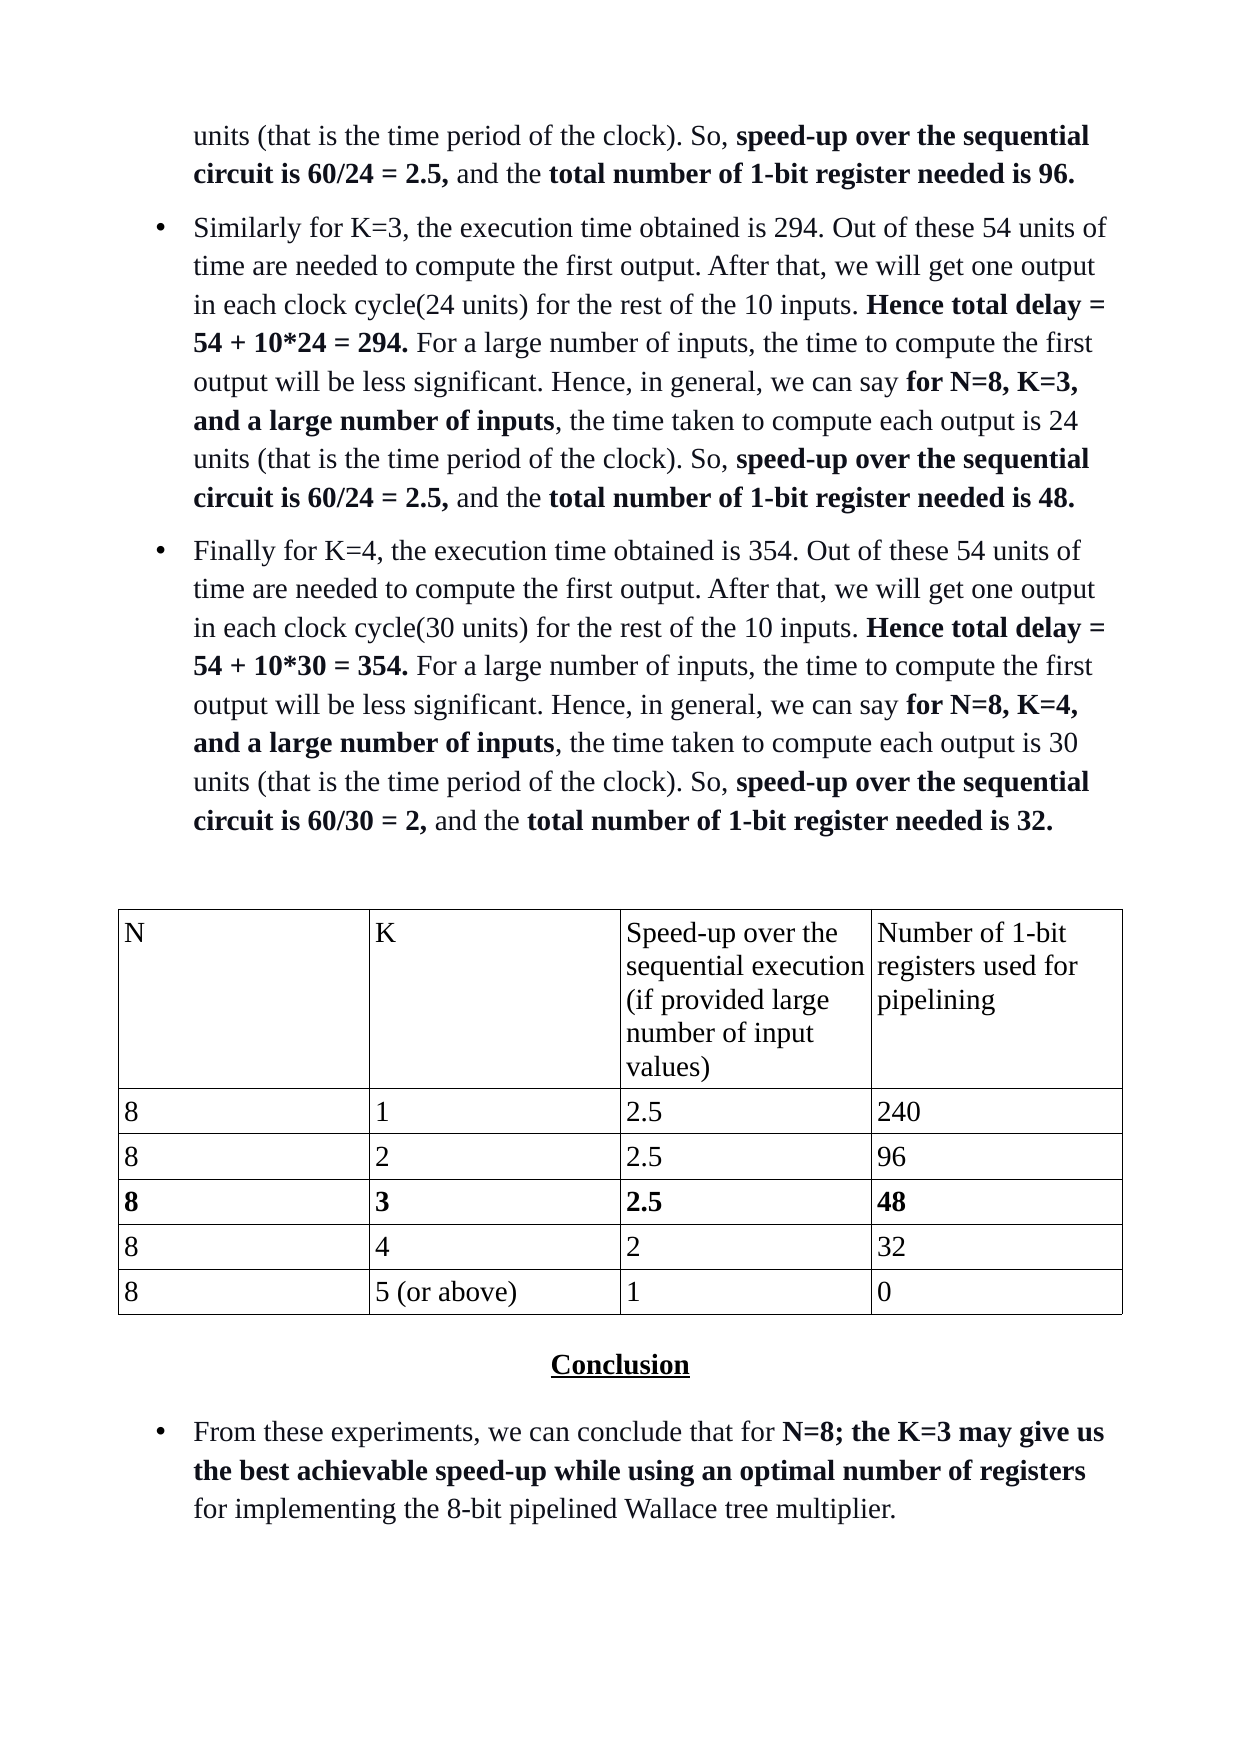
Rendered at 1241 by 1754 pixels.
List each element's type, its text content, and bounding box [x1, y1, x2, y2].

table_cell 240 [872, 1089, 1122, 1133]
list From these experiments, we can conclude that for N=8; the K=3 may give us the best achievable speed-up while using an optimal number of registers for implementing the 8-bit pipelined Wallace tree multiplier. [156, 1414, 1122, 1525]
table_cell 96 [872, 1134, 1122, 1178]
table_cell 32 [872, 1225, 1122, 1269]
table_cell 2 [621, 1225, 871, 1269]
table_cell 8 [119, 1180, 369, 1223]
table_header K [370, 910, 620, 1088]
table_cell 48 [872, 1180, 1122, 1223]
table_cell 8 [119, 1134, 369, 1178]
table_cell 4 [370, 1225, 620, 1269]
list Finally for K=4, the execution time obtained is 354. Out of these 54 units of time are needed to compute the first output. After that, we will get one output in each clock cycle(30 units) for the rest of the 10 inputs. Hence total delay = 54 + 10*30 = 354. For a large number of inputs, the time to compute the first output will be less significant. Hence, in general, we can say for N=8, K=4, and a large number of inputs, the time taken to compute each output is 30 units (that is the time period of the clock). So, speed-up over the sequential circuit is 60/30 = 2, and the total number of 1-bit register needed is 32. [156, 533, 1122, 836]
table_cell 8 [119, 1225, 369, 1269]
table_header Speed-up over the sequential execution (if provided large number of input values) [621, 910, 871, 1088]
table_cell 0 [872, 1270, 1122, 1314]
table_cell 2.5 [621, 1134, 871, 1178]
list units (that is the time period of the clock). So, speed-up over the sequential circuit is 60/24 = 2.5, and the total number of 1-bit register needed is 96. [156, 118, 1122, 190]
table_cell 8 [119, 1270, 369, 1314]
table_cell 2 [370, 1134, 620, 1178]
table_cell 1 [621, 1270, 871, 1314]
table_cell 3 [370, 1180, 620, 1223]
table_header Number of 1-bit registers used for pipelining [872, 910, 1122, 1088]
table_cell 8 [119, 1089, 369, 1133]
list Similarly for K=3, the execution time obtained is 294. Out of these 54 units of time are needed to compute the first output. After that, we will get one output in each clock cycle(24 units) for the rest of the 10 inputs. Hence total delay = 54 + 10*24 = 294. For a large number of inputs, the time to compute the first output will be less significant. Hence, in general, we can say for N=8, K=3, and a large number of inputs, the time taken to compute each output is 24 units (that is the time period of the clock). So, speed-up over the sequential circuit is 60/24 = 2.5, and the total number of 1-bit register needed is 48. [156, 210, 1122, 513]
table_header N [119, 910, 369, 1088]
table_cell 1 [370, 1089, 620, 1133]
text Conclusion [118, 1347, 1122, 1381]
table_cell 2.5 [621, 1180, 871, 1223]
table_cell 5 (or above) [370, 1270, 620, 1314]
table_cell 2.5 [621, 1089, 871, 1133]
